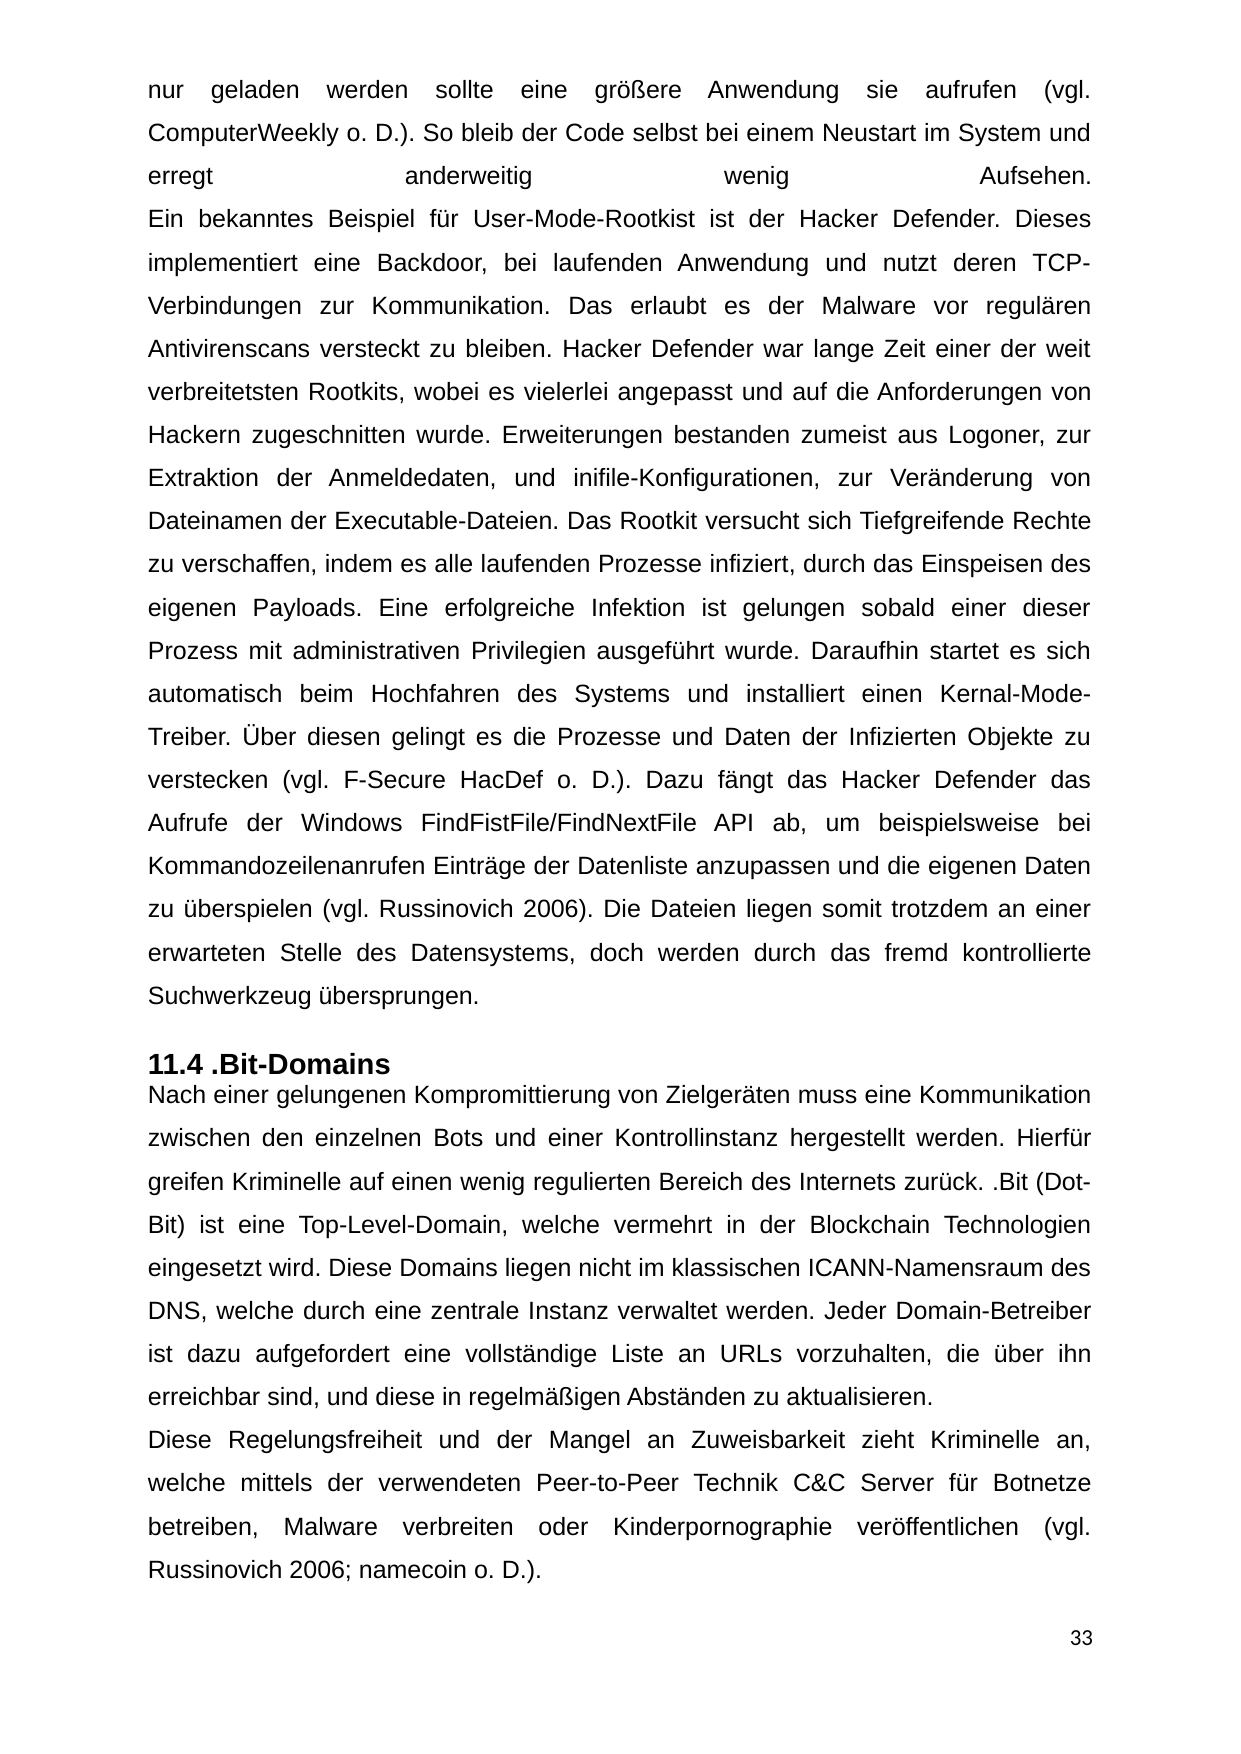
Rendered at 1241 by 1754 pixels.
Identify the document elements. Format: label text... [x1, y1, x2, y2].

text Nach einer gelungenen Kompromittierung von Zielgeräten muss eine Kommunikation zwischen den einzelnen Bots und einer Kontrollinstanz hergestellt werden. Hierfür greifen Kriminelle auf einen wenig regulierten Bereich des Internets zurück. .Bit (Dot-Bit) ist eine Top-Level-Domain, welche vermehrt in der Blockchain Technologien eingesetzt wird. Diese Domains liegen nicht im klassischen ICANN-Namensraum des DNS, welche durch eine zentrale Instanz verwaltet werden. Jeder Domain-Betreiber ist dazu aufgefordert eine vollständige Liste an URLs vorzuhalten, die über ihn erreichbar sind, und diese in regelmäßigen Abständen zu aktualisieren. Diese Regelungsfreiheit und der Mangel an Zuweisbarkeit zieht Kriminelle an, welche mittels der verwendeten Peer-to-Peer Technik C&C Server für Botnetze betreiben, Malware verbreiten oder Kinderpornographie veröffentlichen (vgl. Russinovich 2006; namecoin o. D.). [148, 1080, 1093, 1583]
text nur geladen werden sollte eine größere Anwendung sie aufrufen (vgl. ComputerWeekly o. D.). So bleib der Code selbst bei einem Neustart im System und erregt anderweitig wenig Aufsehen. Ein bekanntes Beispiel für User-Mode-Rootkist ist der Hacker Defender. Dieses implementiert eine Backdoor, bei laufenden Anwendung und nutzt deren TCP-Verbindungen zur Kommunikation. Das erlaubt es der Malware vor regulären Antivirenscans versteckt zu bleiben. Hacker Defender war lange Zeit einer der weit verbreitetsten Rootkits, wobei es vielerlei angepasst und auf die Anforderungen von Hackern zugeschnitten wurde. Erweiterungen bestanden zumeist aus Logoner, zur Extraktion der Anmeldedaten, und inifile-Konfigurationen, zur Veränderung von Dateinamen der Executable-Dateien. Das Rootkit versucht sich Tiefgreifende Rechte zu verschaffen, indem es alle laufenden Prozesse infiziert, durch das Einspeisen des eigenen Payloads. Eine erfolgreiche Infektion ist gelungen sobald einer dieser Prozess mit administrativen Privilegien ausgeführt wurde. Daraufhin startet es sich automatisch beim Hochfahren des Systems und installiert einen Kernal-Mode-Treiber. Über diesen gelingt es die Prozesse und Daten der Infizierten Objekte zu verstecken (vgl. F-Secure HacDef o. D.). Dazu fängt das Hacker Defender das Aufrufe der Windows FindFistFile/FindNextFile API ab, um beispielsweise bei Kommandozeilenanrufen Einträge der Datenliste anzupassen und die eigenen Daten zu überspielen (vgl. Russinovich 2006). Die Dateien liegen somit trotzdem an einer erwarteten Stelle des Datensystems, doch werden durch das fremd kontrollierte Suchwerkzeug übersprungen. [148, 75, 1093, 1009]
subtitle 11.4 .Bit-Domains [148, 1047, 1093, 1080]
